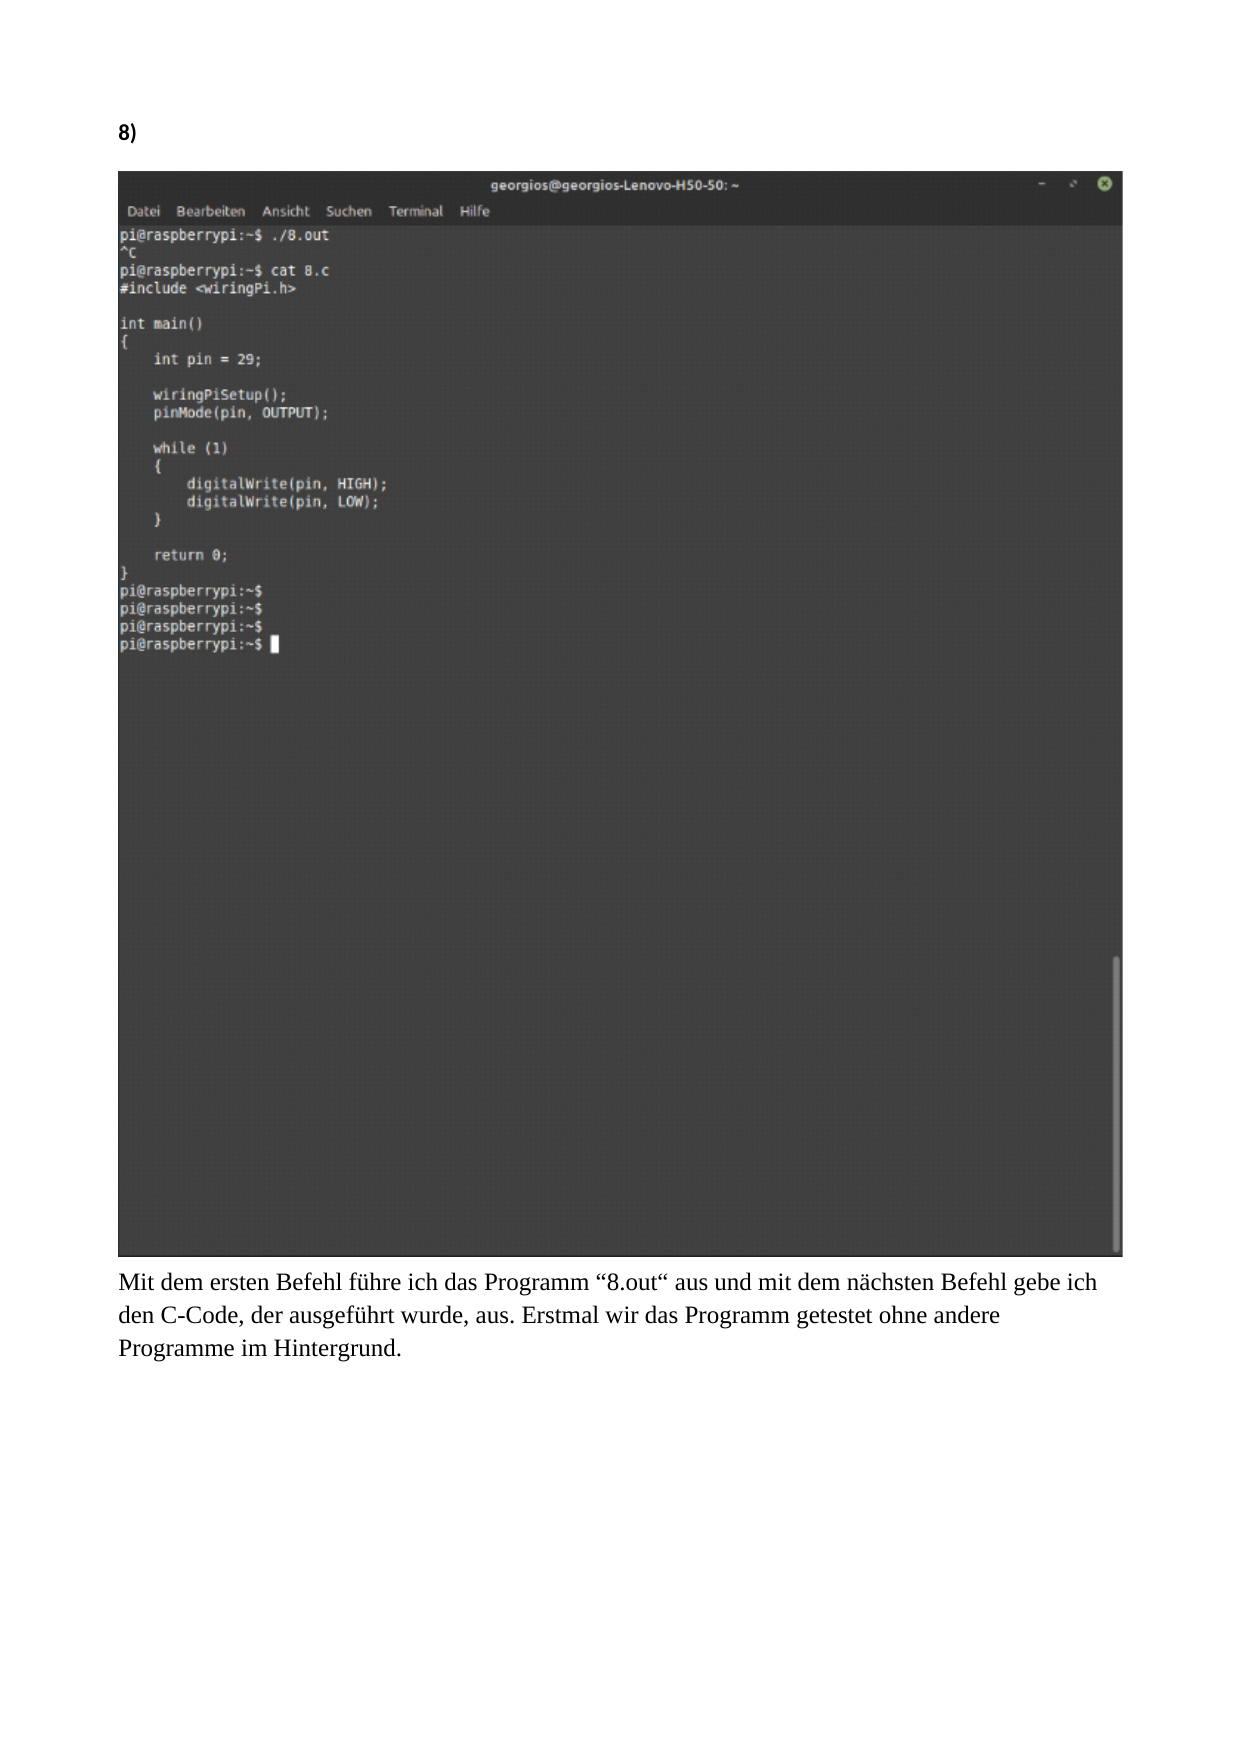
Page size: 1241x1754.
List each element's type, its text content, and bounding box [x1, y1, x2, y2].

text 8) [118, 118, 1122, 146]
text Mit dem ersten Befehl führe ich das Programm “8.out“ aus und mit dem nächsten Befehl gebe ich den C-Code, der ausgeführt wurde, aus. Erstmal wir das Programm getestet ohne andere Programme im Hintergrund. [118, 1257, 1122, 1362]
